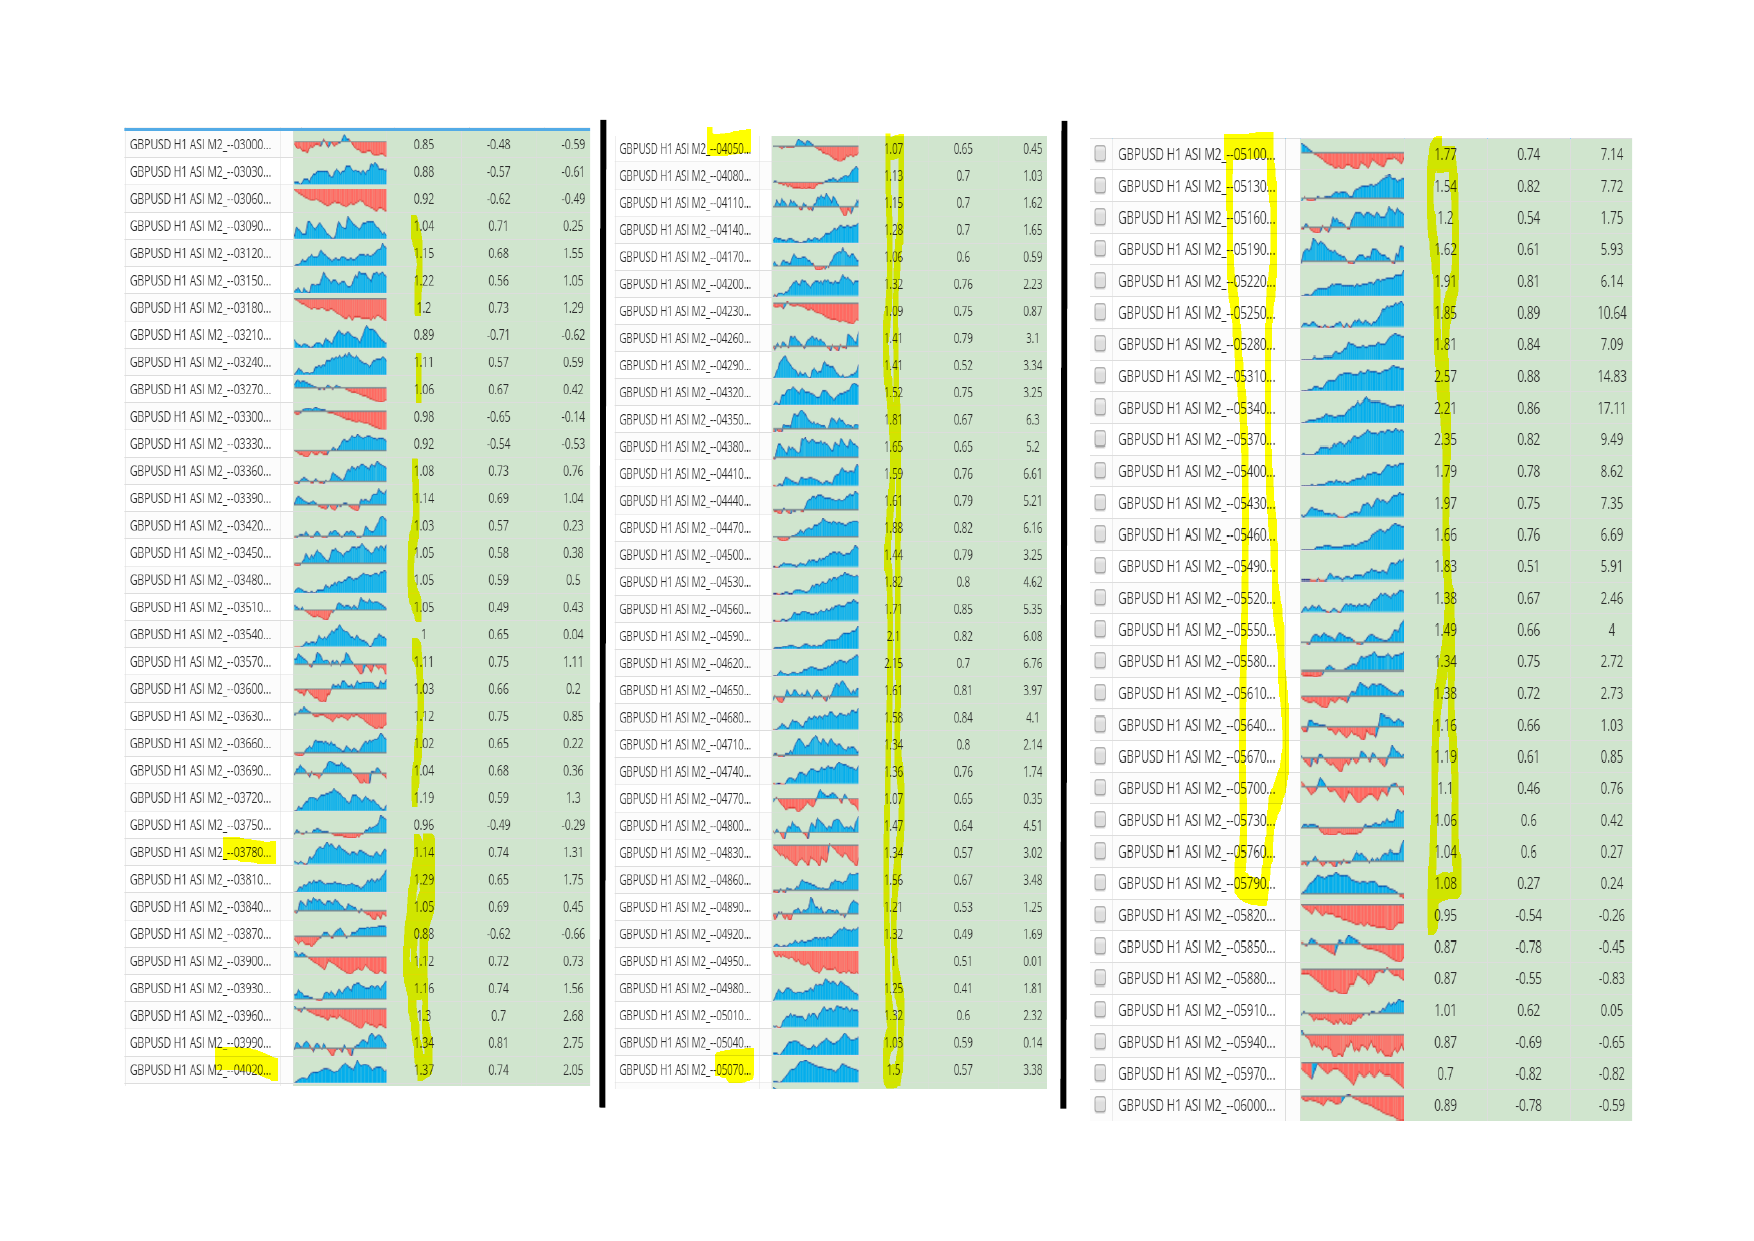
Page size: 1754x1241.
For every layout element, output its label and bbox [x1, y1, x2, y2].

picture [1090, 132, 1633, 1121]
picture [124, 127, 591, 1086]
picture [614, 127, 1047, 1089]
